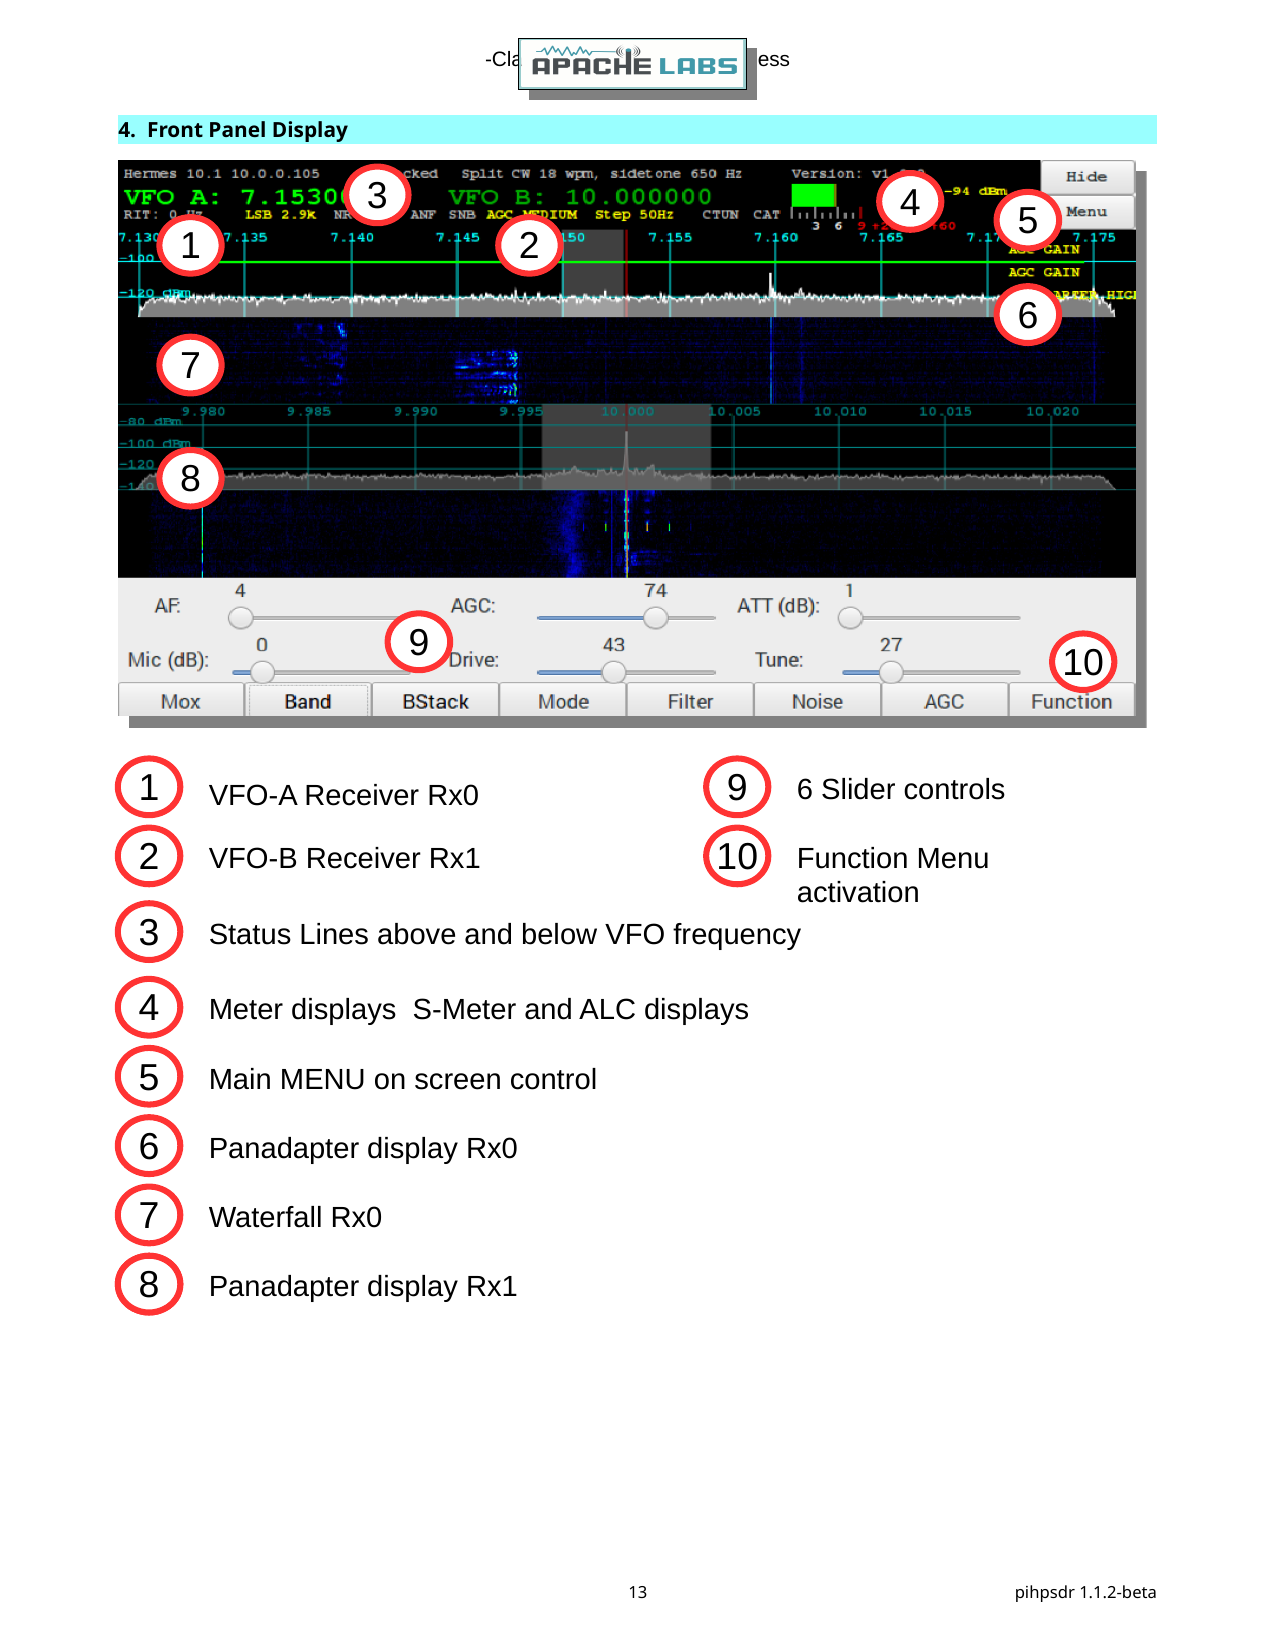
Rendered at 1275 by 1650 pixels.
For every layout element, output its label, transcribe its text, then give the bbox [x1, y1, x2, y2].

picture [118, 160, 1136, 716]
picture [521, 40, 744, 87]
subtitle 4. Front Panel Display [348, 115, 1157, 144]
